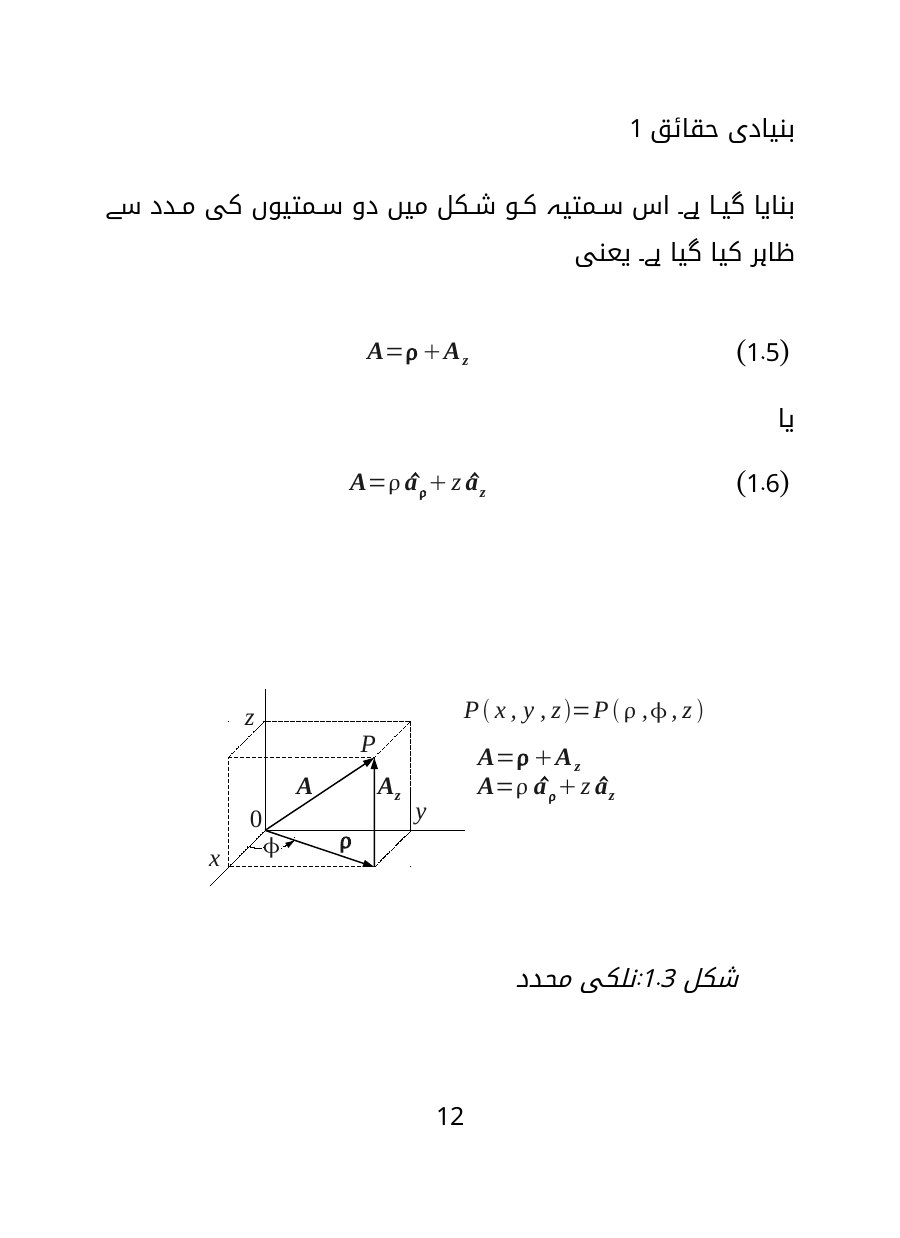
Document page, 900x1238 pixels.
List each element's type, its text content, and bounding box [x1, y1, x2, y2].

text یا [105, 395, 795, 442]
table_header (1.5) [718, 324, 795, 395]
table_header [105, 455, 718, 526]
text شکل 1.3:نلکی محدد [162, 619, 738, 1003]
text شکل 1.3 میں ایک سمتیہ مرکز سے نکتہ تک بنایا گیا ہے۔ اس سمتیہ کو شکل میں دو سمتیوں کی مدد سے ظاہر کیا گیا ہے۔ یعنی [105, 182, 795, 277]
table_header (1.6) [718, 455, 795, 526]
table_header [105, 324, 718, 395]
